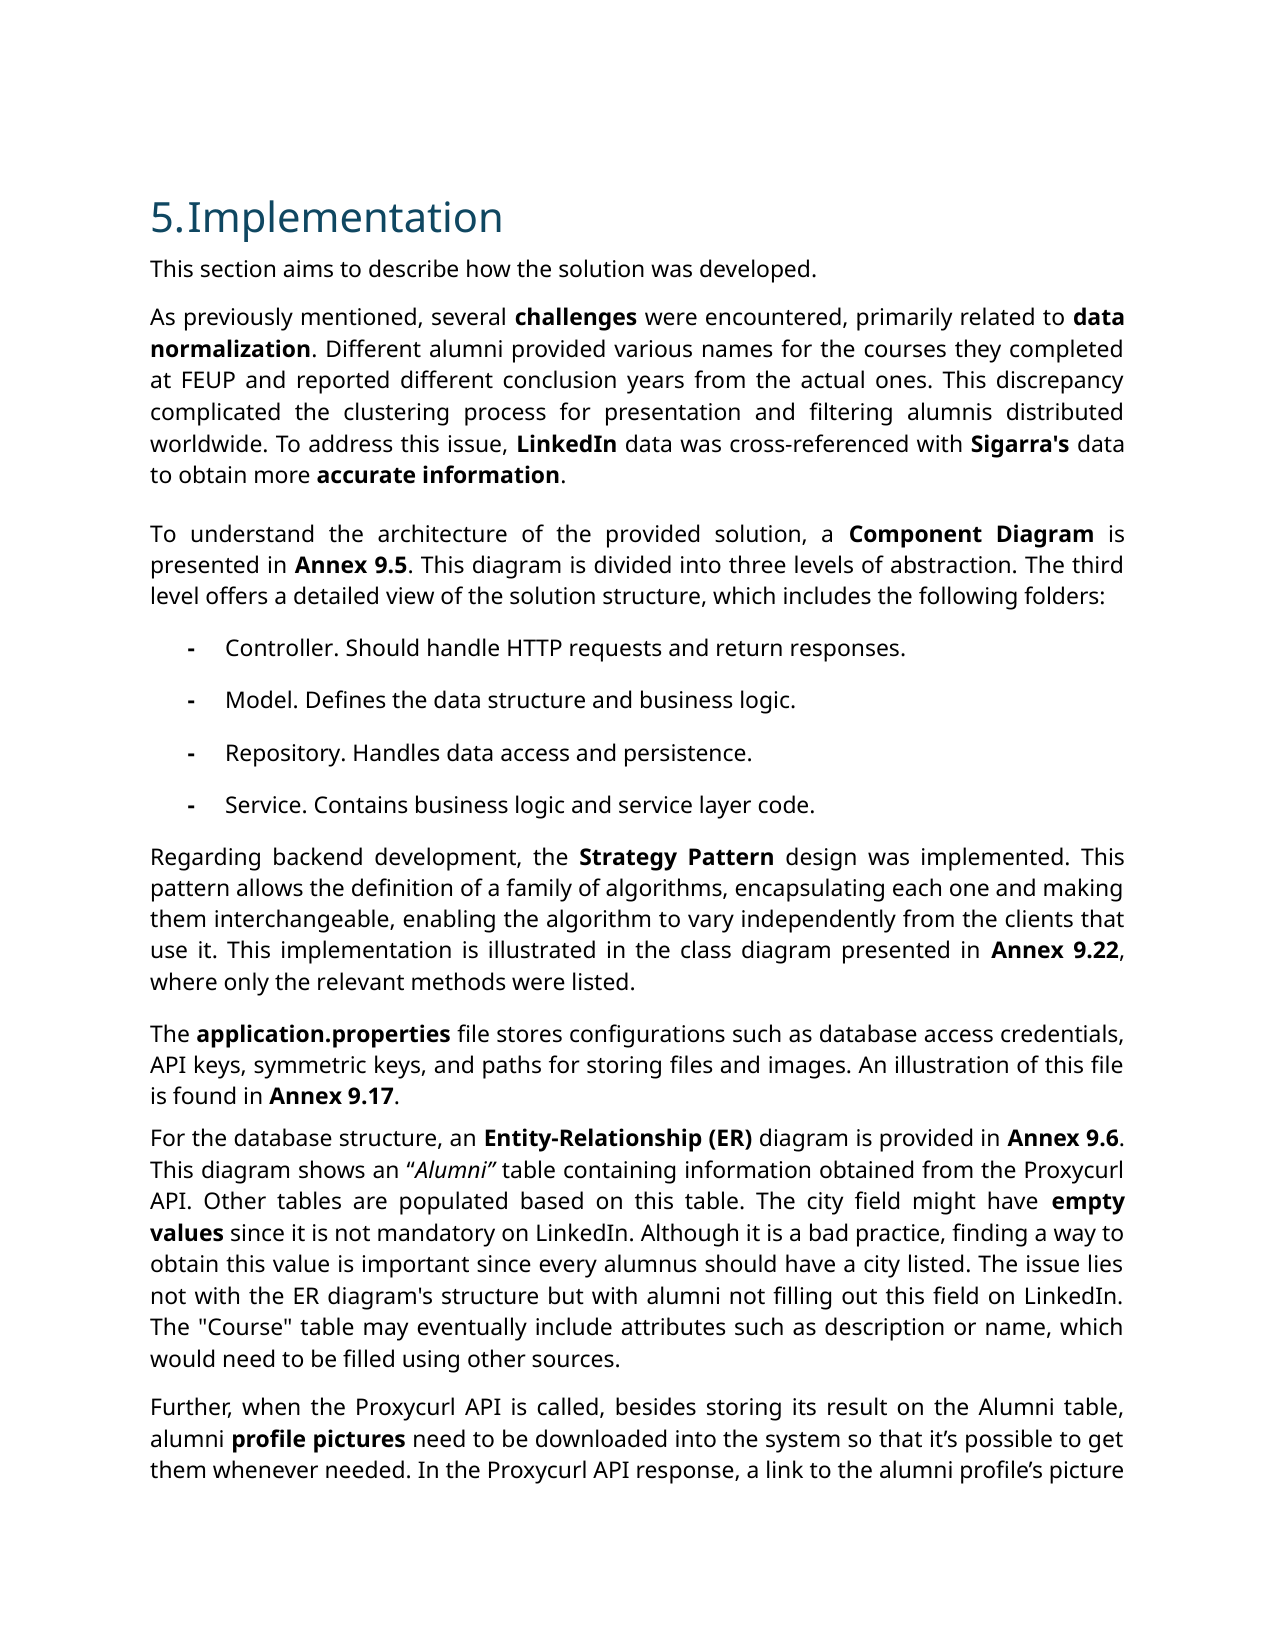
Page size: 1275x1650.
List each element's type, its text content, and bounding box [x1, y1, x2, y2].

text Regarding backend development, the Strategy Pattern design was implemented. This pattern allows the definition of a family of algorithms, encapsulating each one and making them interchangeable, enabling the algorithm to vary independently from the clients that use it. This implementation is illustrated in the class diagram presented in Annex 9.22, where only the relevant methods were listed. [150, 841, 1125, 997]
list Service. Contains business logic and service layer code. [187, 789, 1125, 820]
text As previously mentioned, several challenges were encountered, primarily related to data normalization. Different alumni provided various names for the courses they completed at FEUP and reported different conclusion years from the actual ones. This discrepancy complicated the clustering process for presentation and filtering alumnis distributed worldwide. To address this issue, LinkedIn data was cross-referenced with Sigarra's data to obtain more accurate information. [150, 301, 1125, 490]
text For the database structure, an Entity-Relationship (ER) diagram is provided in Annex 9.6. This diagram shows an “Alumni” table containing information obtained from the Proxycurl API. Other tables are populated based on this table. The city field might have empty values since it is not mandatory on LinkedIn. Although it is a bad practice, finding a way to obtain this value is important since every alumnus should have a city listed. The issue lies not with the ER diagram's structure but with alumni not filling out this field on LinkedIn. The "Course" table may eventually include attributes such as description or name, which would need to be filled using other sources. [150, 1122, 1125, 1374]
list Model. Defines the data structure and business logic. [187, 684, 1125, 716]
list Repository. Handles data access and persistence. [187, 737, 1125, 768]
subtitle Implementation [150, 187, 1125, 244]
text The application.properties file stores configurations such as database access credentials, API keys, symmetric keys, and paths for storing files and images. An illustration of this file is found in Annex 9.17. [150, 1018, 1125, 1112]
text This section aims to describe how the solution was developed. [150, 253, 1125, 284]
text Further, when the Proxycurl API is called, besides storing its result on the Alumni table, alumni profile pictures need to be downloaded into the system so that it’s possible to get them whenever needed. In the Proxycurl API response, a link to the alumni profile’s picture [150, 1391, 1125, 1486]
text To understand the architecture of the provided solution, a Component Diagram is presented in Annex 9.5. This diagram is divided into three levels of abstraction. The third level offers a detailed view of the solution structure, which includes the following folders: [150, 518, 1125, 612]
list Controller. Should handle HTTP requests and return responses. [187, 632, 1125, 664]
